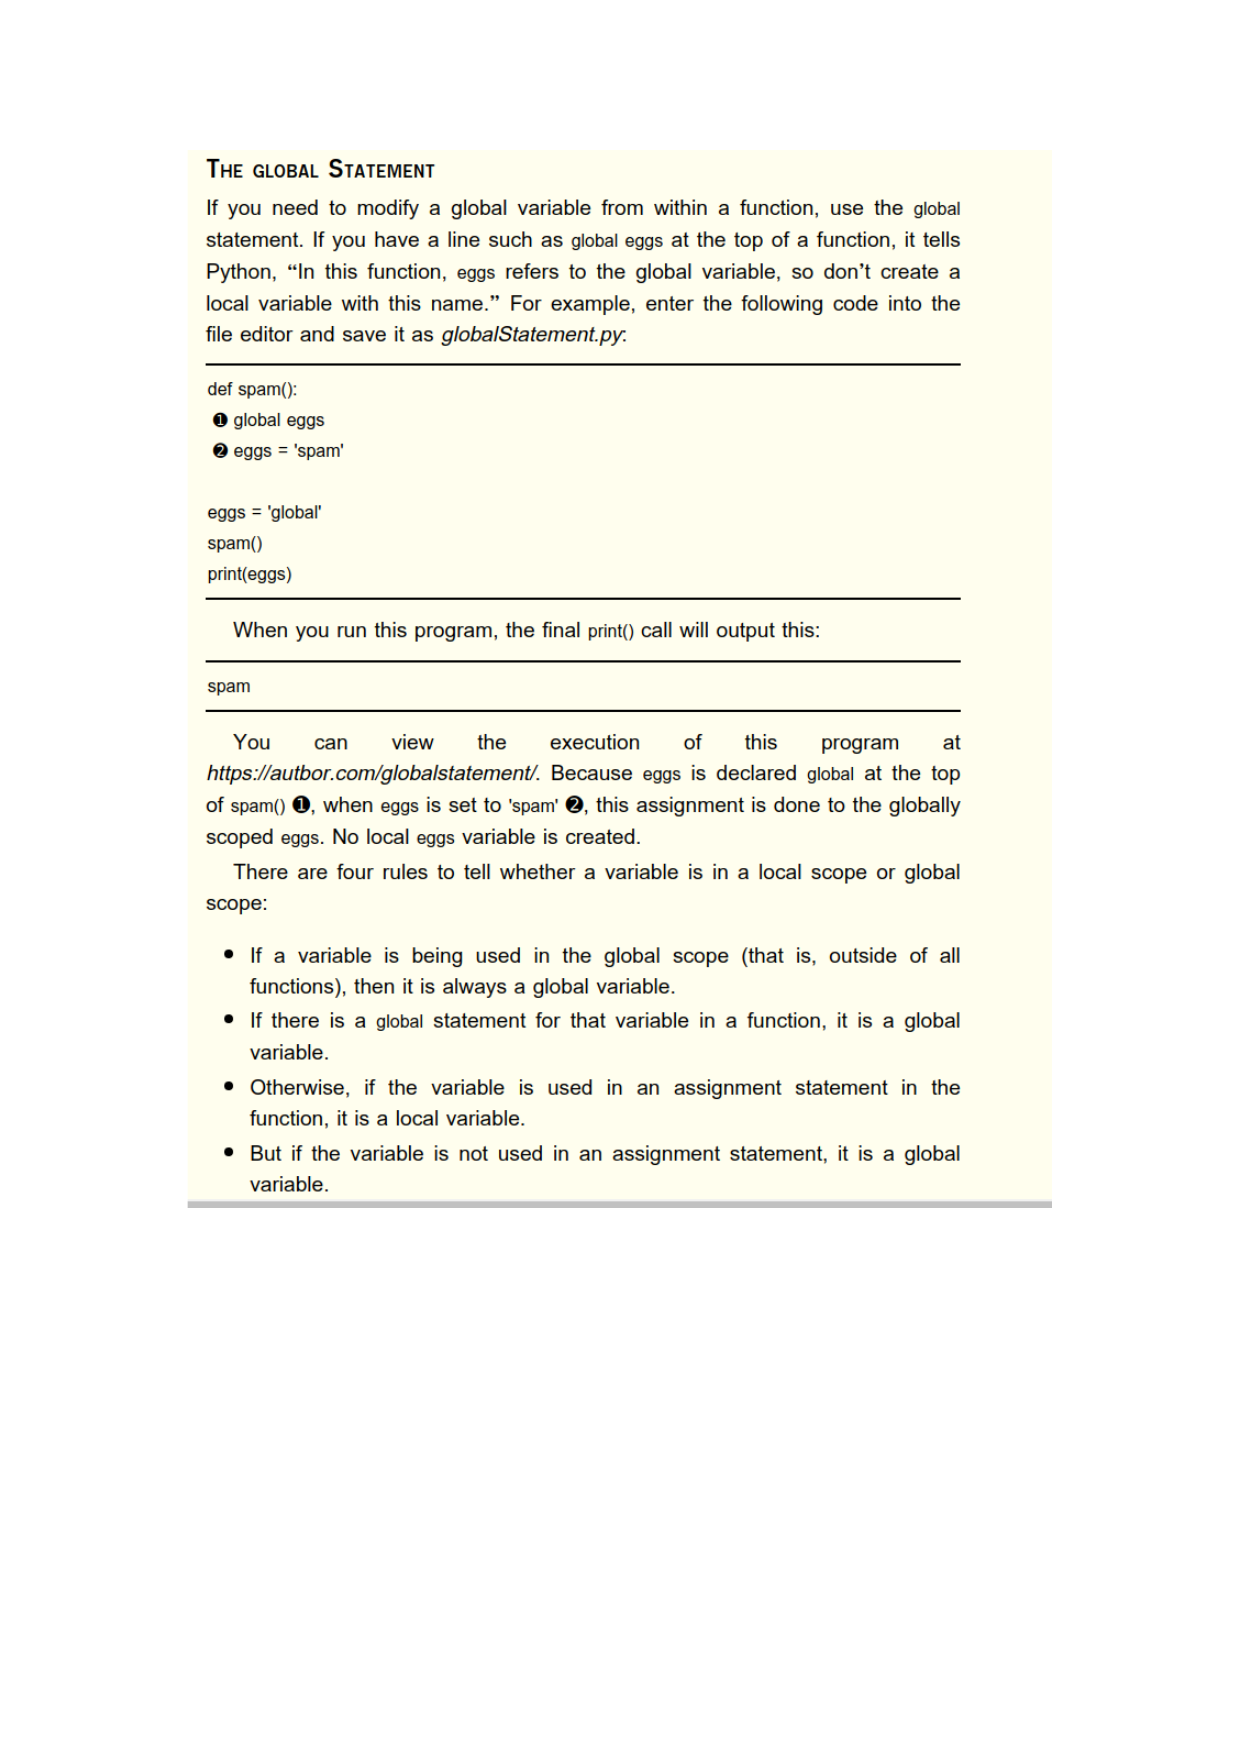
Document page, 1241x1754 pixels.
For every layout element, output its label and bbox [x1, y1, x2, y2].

picture [187, 150, 1052, 1208]
